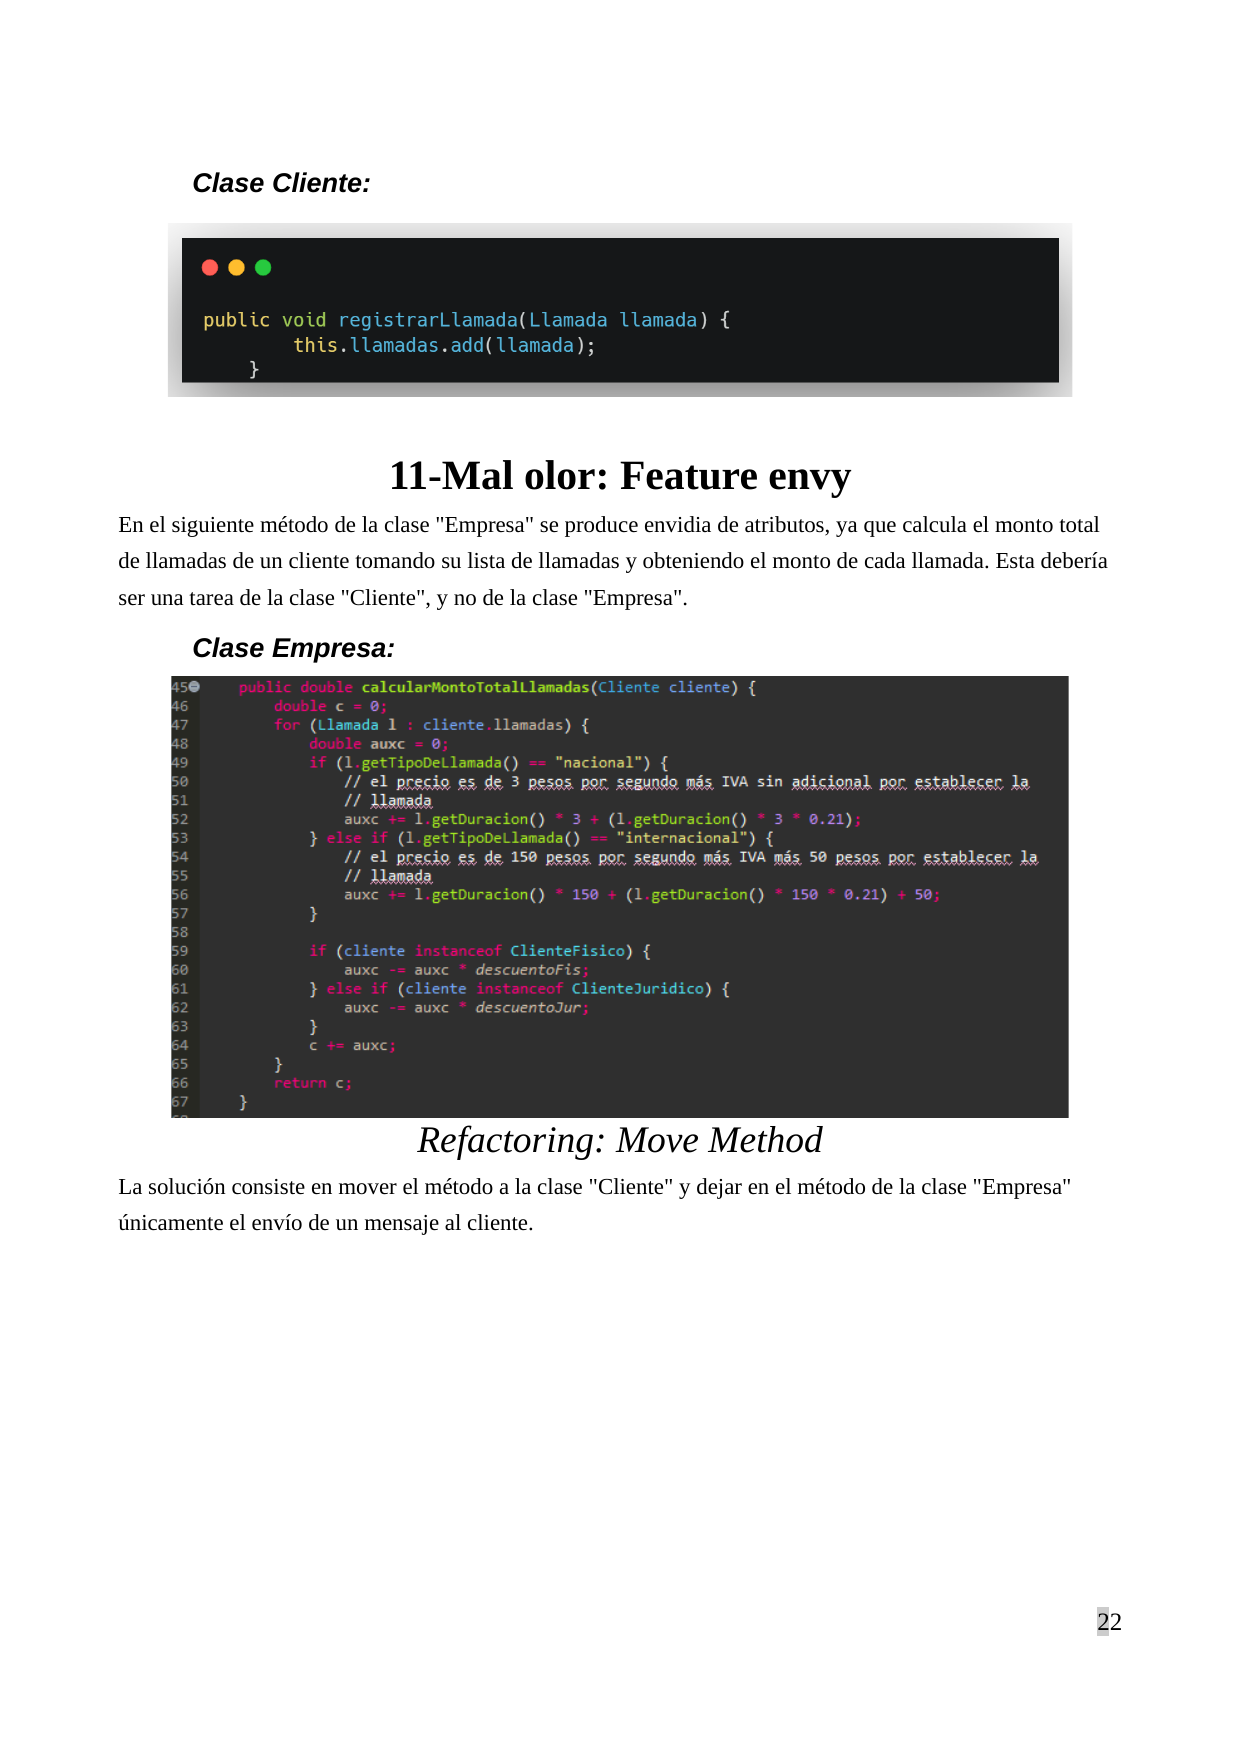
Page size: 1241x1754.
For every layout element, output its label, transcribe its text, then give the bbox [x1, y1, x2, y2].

picture [167, 223, 1073, 397]
subtitle Clase Cliente: [118, 167, 1122, 198]
subtitle Clase Empresa: [118, 632, 1122, 664]
subtitle 11-Mal olor: Feature envy [118, 451, 1122, 498]
subtitle Refactoring: Move Method [118, 697, 1122, 1161]
text En el siguiente método de la clase "Empresa" se produce envidia de atributos, ya que calcula el monto total de llamadas de un cliente tomando su lista de llamadas y obteniendo el monto de cada llamada. Esta debería ser una tarea de la clase "Cliente", y no de la clase "Empresa". [118, 511, 1122, 610]
text La solución consiste en mover el método a la clase "Cliente" y dejar en el método de la clase "Empresa" únicamente el envío de un mensaje al cliente. [118, 1173, 1122, 1236]
picture [171, 676, 1069, 1118]
